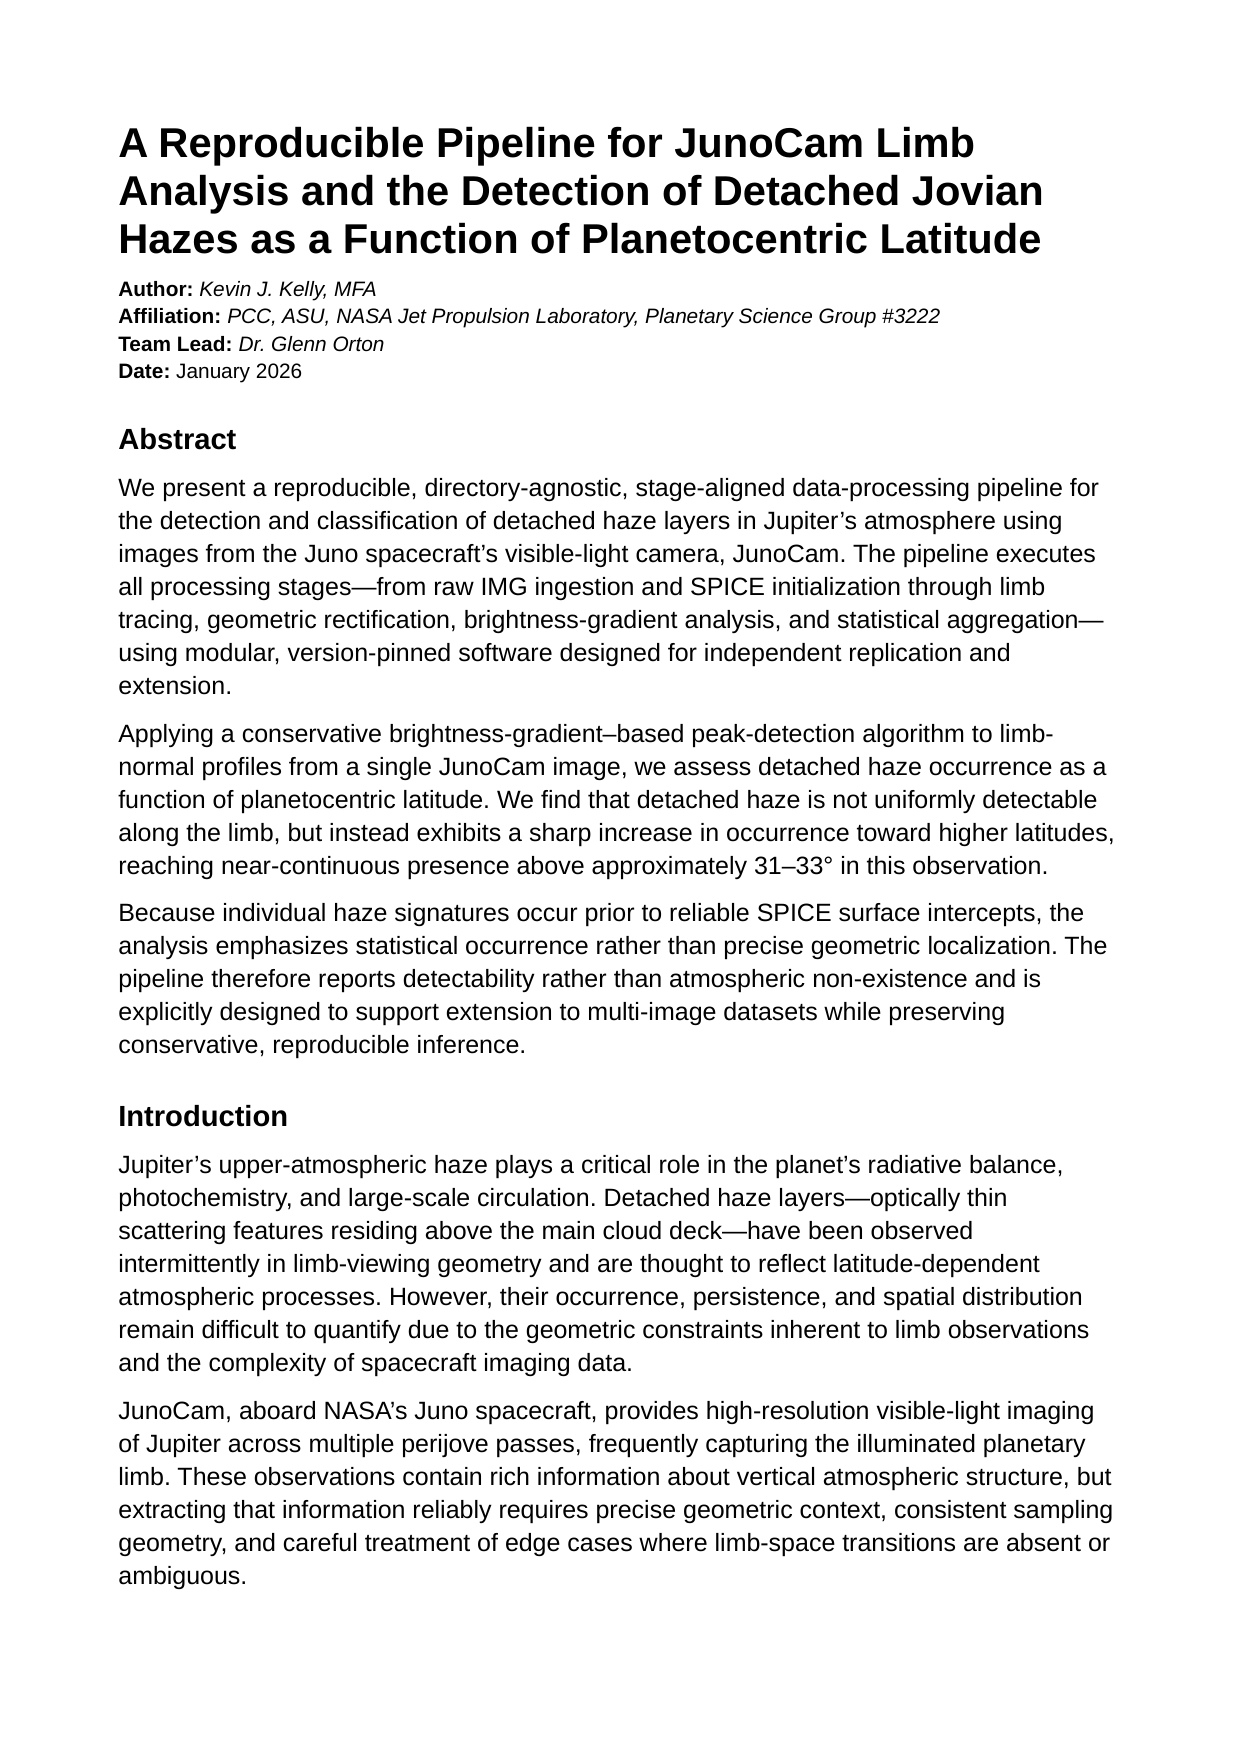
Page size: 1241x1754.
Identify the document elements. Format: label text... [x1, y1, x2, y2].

text A Reproducible Pipeline for JunoCam Limb Analysis and the Detection of Detached Jovian Hazes as a Function of Planetocentric Latitude [118, 118, 1122, 262]
text Jupiter’s upper-atmospheric haze plays a critical role in the planet’s radiative balance, photochemistry, and large-scale circulation. Detached haze layers—optically thin scattering features residing above the main cloud deck—have been observed intermittently in limb-viewing geometry and are thought to reflect latitude-dependent atmospheric processes. However, their occurrence, persistence, and spatial distribution remain difficult to quantify due to the geometric constraints inherent to limb observations and the complexity of spacecraft imaging data. [118, 1150, 1122, 1377]
subtitle Introduction [118, 1099, 1122, 1132]
text We present a reproducible, directory-agnostic, stage-aligned data-processing pipeline for the detection and classification of detached haze layers in Jupiter’s atmosphere using images from the Juno spacecraft’s visible-light camera, JunoCam. The pipeline executes all processing stages—from raw IMG ingestion and SPICE initialization through limb tracing, geometric rectification, brightness-gradient analysis, and statistical aggregation—using modular, version-pinned software designed for independent replication and extension. [118, 473, 1122, 700]
subtitle Abstract [118, 422, 1122, 455]
text JunoCam, aboard NASA’s Juno spacecraft, provides high-resolution visible-light imaging of Jupiter across multiple perijove passes, frequently capturing the illuminated planetary limb. These observations contain rich information about vertical atmospheric structure, but extracting that information reliably requires precise geometric context, consistent sampling geometry, and careful treatment of edge cases where limb-space transitions are absent or ambiguous. [118, 1396, 1122, 1589]
text Applying a conservative brightness-gradient–based peak-detection algorithm to limb-normal profiles from a single JunoCam image, we assess detached haze occurrence as a function of planetocentric latitude. We find that detached haze is not uniformly detectable along the limb, but instead exhibits a sharp increase in occurrence toward higher latitudes, reaching near-continuous presence above approximately 31–33° in this observation. [118, 719, 1122, 879]
text Author: Kevin J. Kelly, MFA Affiliation: PCC, ASU, NASA Jet Propulsion Laboratory, Planetary Science Group #3222 Team Lead: Dr. Glenn Orton Date: January 2026 [118, 276, 1122, 383]
text Because individual haze signatures occur prior to reliable SPICE surface intercepts, the analysis emphasizes statistical occurrence rather than precise geometric localization. The pipeline therefore reports detectability rather than atmospheric non-existence and is explicitly designed to support extension to multi-image datasets while preserving conservative, reproducible inference. [118, 898, 1122, 1059]
